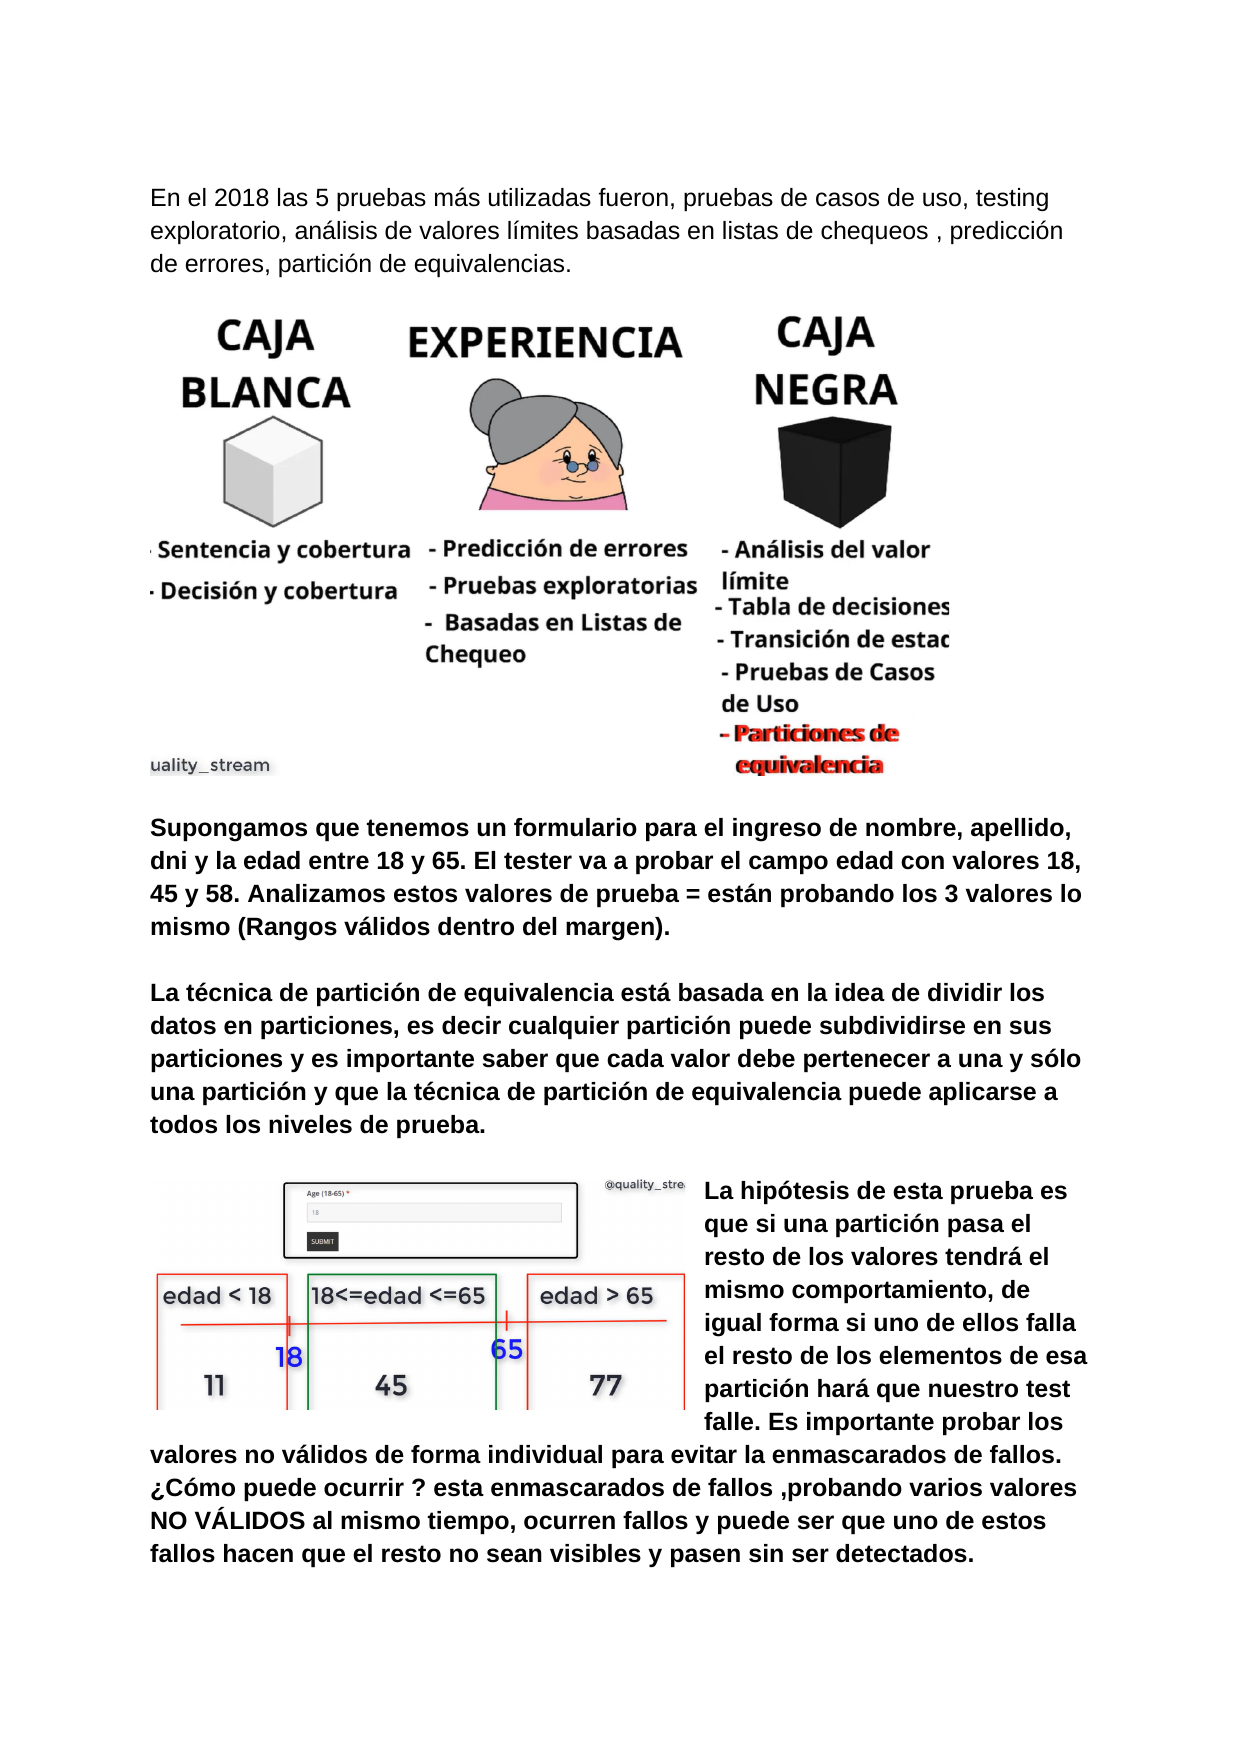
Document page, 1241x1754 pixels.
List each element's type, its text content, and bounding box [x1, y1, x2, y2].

text En el 2018 las 5 pruebas más utilizadas fueron, pruebas de casos de uso, testing exploratorio, análisis de valores límites basadas en listas de chequeos , predicción de errores, partición de equivalencias. [150, 183, 1090, 278]
text La técnica de partición de equivalencia está basada en la idea de dividir los datos en particiones, es decir cualquier partición puede subdividirse en sus particiones y es importante saber que cada valor debe pertenecer a una y sólo una partición y que la técnica de partición de equivalencia puede aplicarse a todos los niveles de prueba. [150, 978, 1090, 1139]
picture [150, 315, 950, 776]
picture [153, 1179, 686, 1410]
text Supongamos que tenemos un formulario para el ingreso de nombre, apellido, dni y la edad entre 18 y 65. El tester va a probar el campo edad con valores 18, 45 y 58. Analizamos estos valores de prueba = están probando los 3 valores lo mismo (Rangos válidos dentro del margen). [150, 813, 1090, 941]
text La hipótesis de esta prueba es que si una partición pasa el resto de los valores tendrá el mismo comportamiento, de igual forma si uno de ellos falla el resto de los elementos de esa partición hará que nuestro test falle. Es importante probar los valores no válidos de forma individual para evitar la enmascarados de fallos. ¿Cómo puede ocurrir ? esta enmascarados de fallos ,probando varios valores NO VÁLIDOS al mismo tiempo, ocurren fallos y puede ser que uno de estos fallos hacen que el resto no sean visibles y pasen sin ser detectados. [150, 1176, 1090, 1568]
